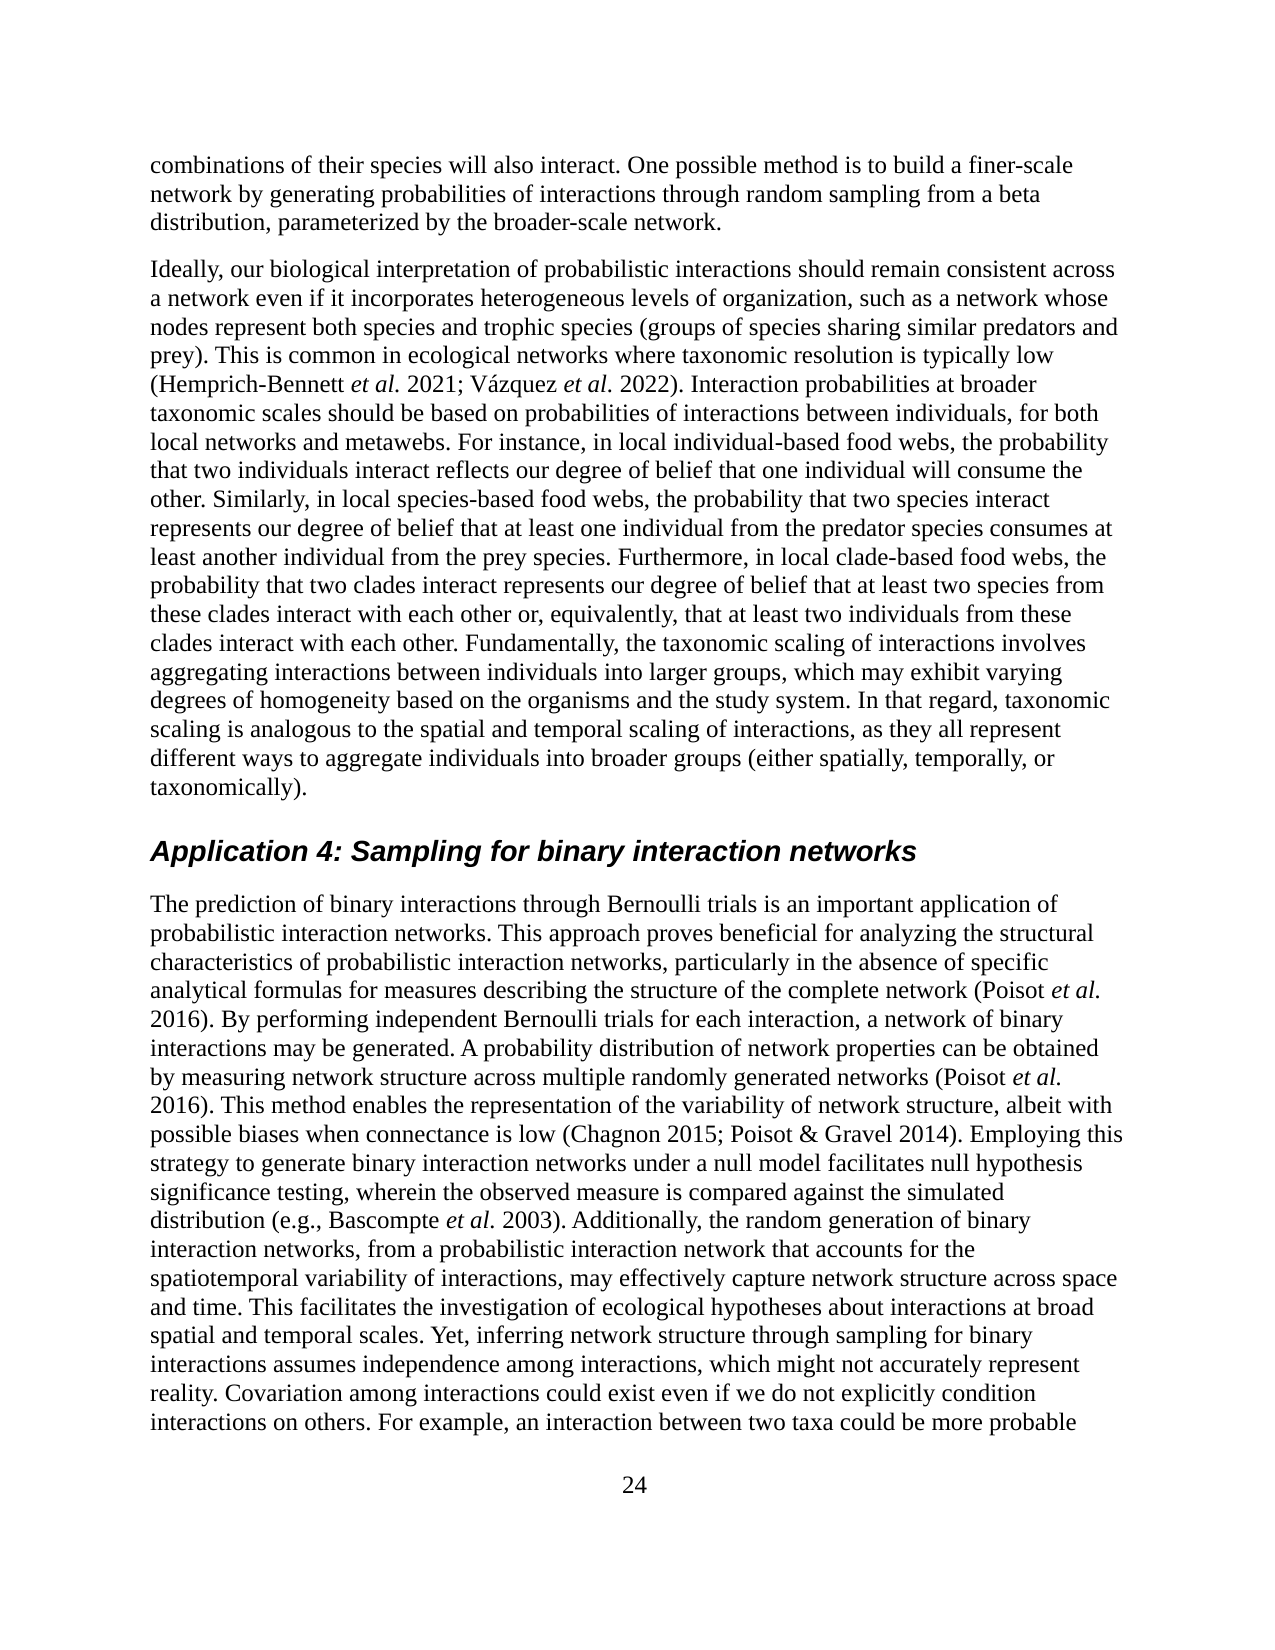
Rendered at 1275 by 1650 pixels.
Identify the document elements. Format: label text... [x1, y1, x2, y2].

subtitle Application 4: Sampling for binary interaction networks [150, 834, 1125, 868]
text where and are the species of the corresponding genus and assuming independence between species-level interactions. If it is known that at least two of these species interact (i.e., for at least one pair of ), it implies a probability of genus interaction equal to . Canard et al. (2012) built a species-based network following a similar approach, by using simulated interactions between individuals derived from a neutral model (i.e., a model that assumed ecological equivalence among individuals). In contrast, a more sophisticated approach is necessary when transitioning from a broader to a finer level of organization. This is because knowledge of an interaction between two genera does not guarantee that all possible pairwise combinations of their species will also interact. One possible method is to build a finer-scale network by generating probabilities of interactions through random sampling from a beta distribution, parameterized by the broader-scale network. [150, 150, 1125, 236]
text Ideally, our biological interpretation of probabilistic interactions should remain consistent across a network even if it incorporates heterogeneous levels of organization, such as a network whose nodes represent both species and trophic species (groups of species sharing similar predators and prey). This is common in ecological networks where taxonomic resolution is typically low (Hemprich-Bennett et al. 2021; Vázquez et al. 2022). Interaction probabilities at broader taxonomic scales should be based on probabilities of interactions between individuals, for both local networks and metawebs. For instance, in local individual-based food webs, the probability that two individuals interact reflects our degree of belief that one individual will consume the other. Similarly, in local species-based food webs, the probability that two species interact represents our degree of belief that at least one individual from the predator species consumes at least another individual from the prey species. Furthermore, in local clade-based food webs, the probability that two clades interact represents our degree of belief that at least two species from these clades interact with each other or, equivalently, that at least two individuals from these clades interact with each other. Fundamentally, the taxonomic scaling of interactions involves aggregating interactions between individuals into larger groups, which may exhibit varying degrees of homogeneity based on the organisms and the study system. In that regard, taxonomic scaling is analogous to the spatial and temporal scaling of interactions, as they all represent different ways to aggregate individuals into broader groups (either spatially, temporally, or taxonomically). [150, 254, 1125, 800]
text The prediction of binary interactions through Bernoulli trials is an important application of probabilistic interaction networks. This approach proves beneficial for analyzing the structural characteristics of probabilistic interaction networks, particularly in the absence of specific analytical formulas for measures describing the structure of the complete network (Poisot et al. 2016). By performing independent Bernoulli trials for each interaction, a network of binary interactions may be generated. A probability distribution of network properties can be obtained by measuring network structure across multiple randomly generated networks (Poisot et al. 2016). This method enables the representation of the variability of network structure, albeit with possible biases when connectance is low (Chagnon 2015; Poisot & Gravel 2014). Employing this strategy to generate binary interaction networks under a null model facilitates null hypothesis significance testing, wherein the observed measure is compared against the simulated distribution (e.g., Bascompte et al. 2003). Additionally, the random generation of binary interaction networks, from a probabilistic interaction network that accounts for the spatiotemporal variability of interactions, may effectively capture network structure across space and time. This facilitates the investigation of ecological hypotheses about interactions at broad spatial and temporal scales. Yet, inferring network structure through sampling for binary interactions assumes independence among interactions, which might not accurately represent reality. Covariation among interactions could exist even if we do not explicitly condition interactions on others. For example, an interaction between two taxa could be more probable [150, 889, 1125, 1436]
